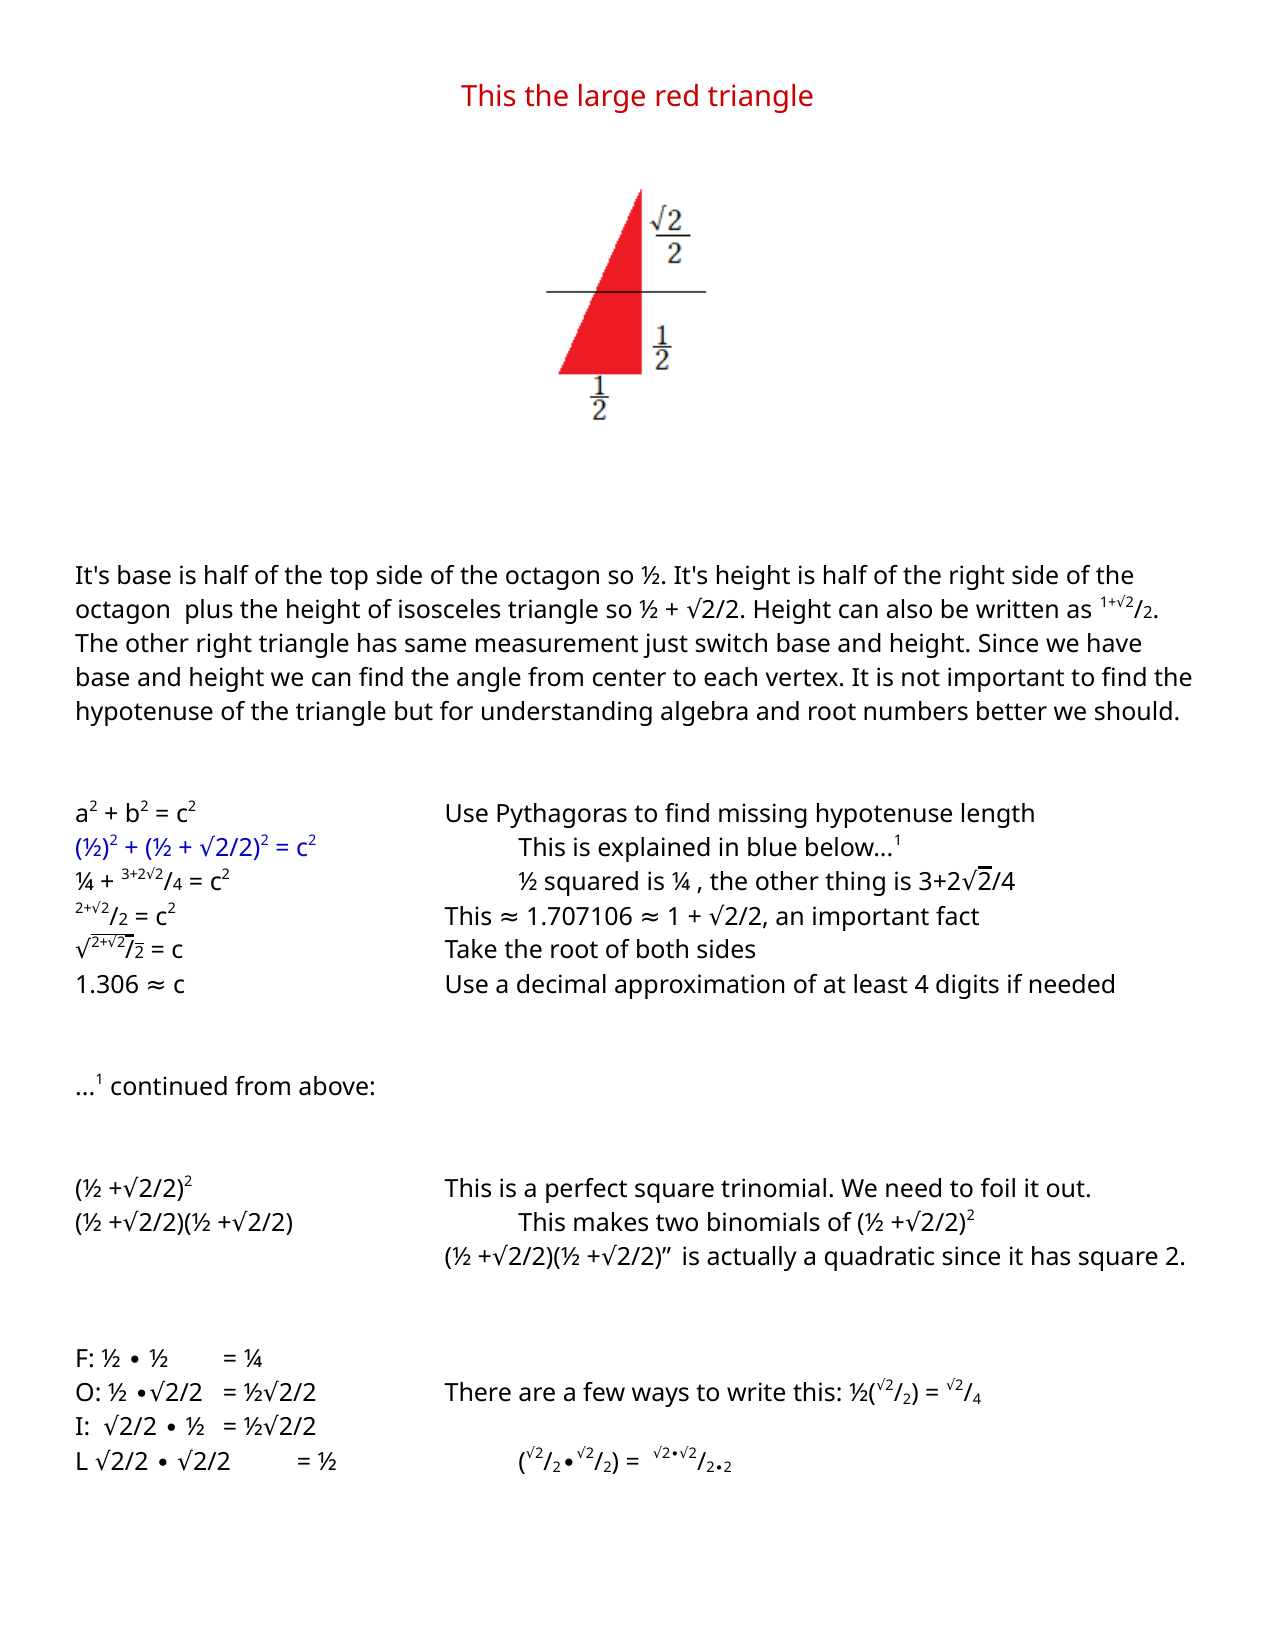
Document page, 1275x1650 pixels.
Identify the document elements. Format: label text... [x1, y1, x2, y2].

text 1.306 ≈ c Use a decimal approximation of at least 4 digits if needed [75, 966, 1200, 1000]
text This the large red triangle [75, 75, 1200, 115]
text L √2/2 ∙ √2/2 = ½ (√2/2∙√2/2) = √2∙√2/2∙2 [75, 1443, 1200, 1477]
text (½ +√2/2)2 This is a perfect square trinomial. We need to foil it out. [75, 1171, 1200, 1205]
picture [523, 188, 722, 431]
text ...1 continued from above: [75, 1068, 1200, 1102]
text ¼ + 3+2√2/4 = c2 ½ squared is ¼ , the other thing is 3+2√2/4 [75, 864, 1200, 898]
text F: ½ ∙ ½ = ¼ [75, 1341, 1200, 1375]
text √2+√2/2 = c Take the root of both sides [75, 932, 1200, 966]
text a2 + b2 = c2 Use Pythagoras to find missing hypotenuse length [75, 796, 1200, 830]
text O: ½ ∙√2/2 = ½√2/2 There are a few ways to write this: ½(√2/2) = √2/4 [75, 1375, 1200, 1409]
text I: √2/2 ∙ ½ = ½√2/2 [75, 1409, 1200, 1443]
text It's base is half of the top side of the octagon so ½. It's height is half of the right side of the octagon plus the height of isosceles triangle so ½ + √2/2. Height can also be written as 1+√2/2. The other right triangle has same measurement just switch base and height. Since we have base and height we can find the angle from center to each vertex. It is not important to find the hypotenuse of the triangle but for understanding algebra and root numbers better we should. [75, 557, 1200, 728]
text (½)2 + (½ + √2/2)2 = c2 This is explained in blue below...1 [75, 830, 1200, 864]
text (½ +√2/2)(½ +√2/2)” is actually a quadratic since it has square 2. [75, 1239, 1200, 1273]
text 2+√2/2 = c2 This ≈ 1.707106 ≈ 1 + √2/2, an important fact [75, 898, 1200, 932]
text (½ +√2/2)(½ +√2/2) This makes two binomials of (½ +√2/2)2 [75, 1205, 1200, 1239]
